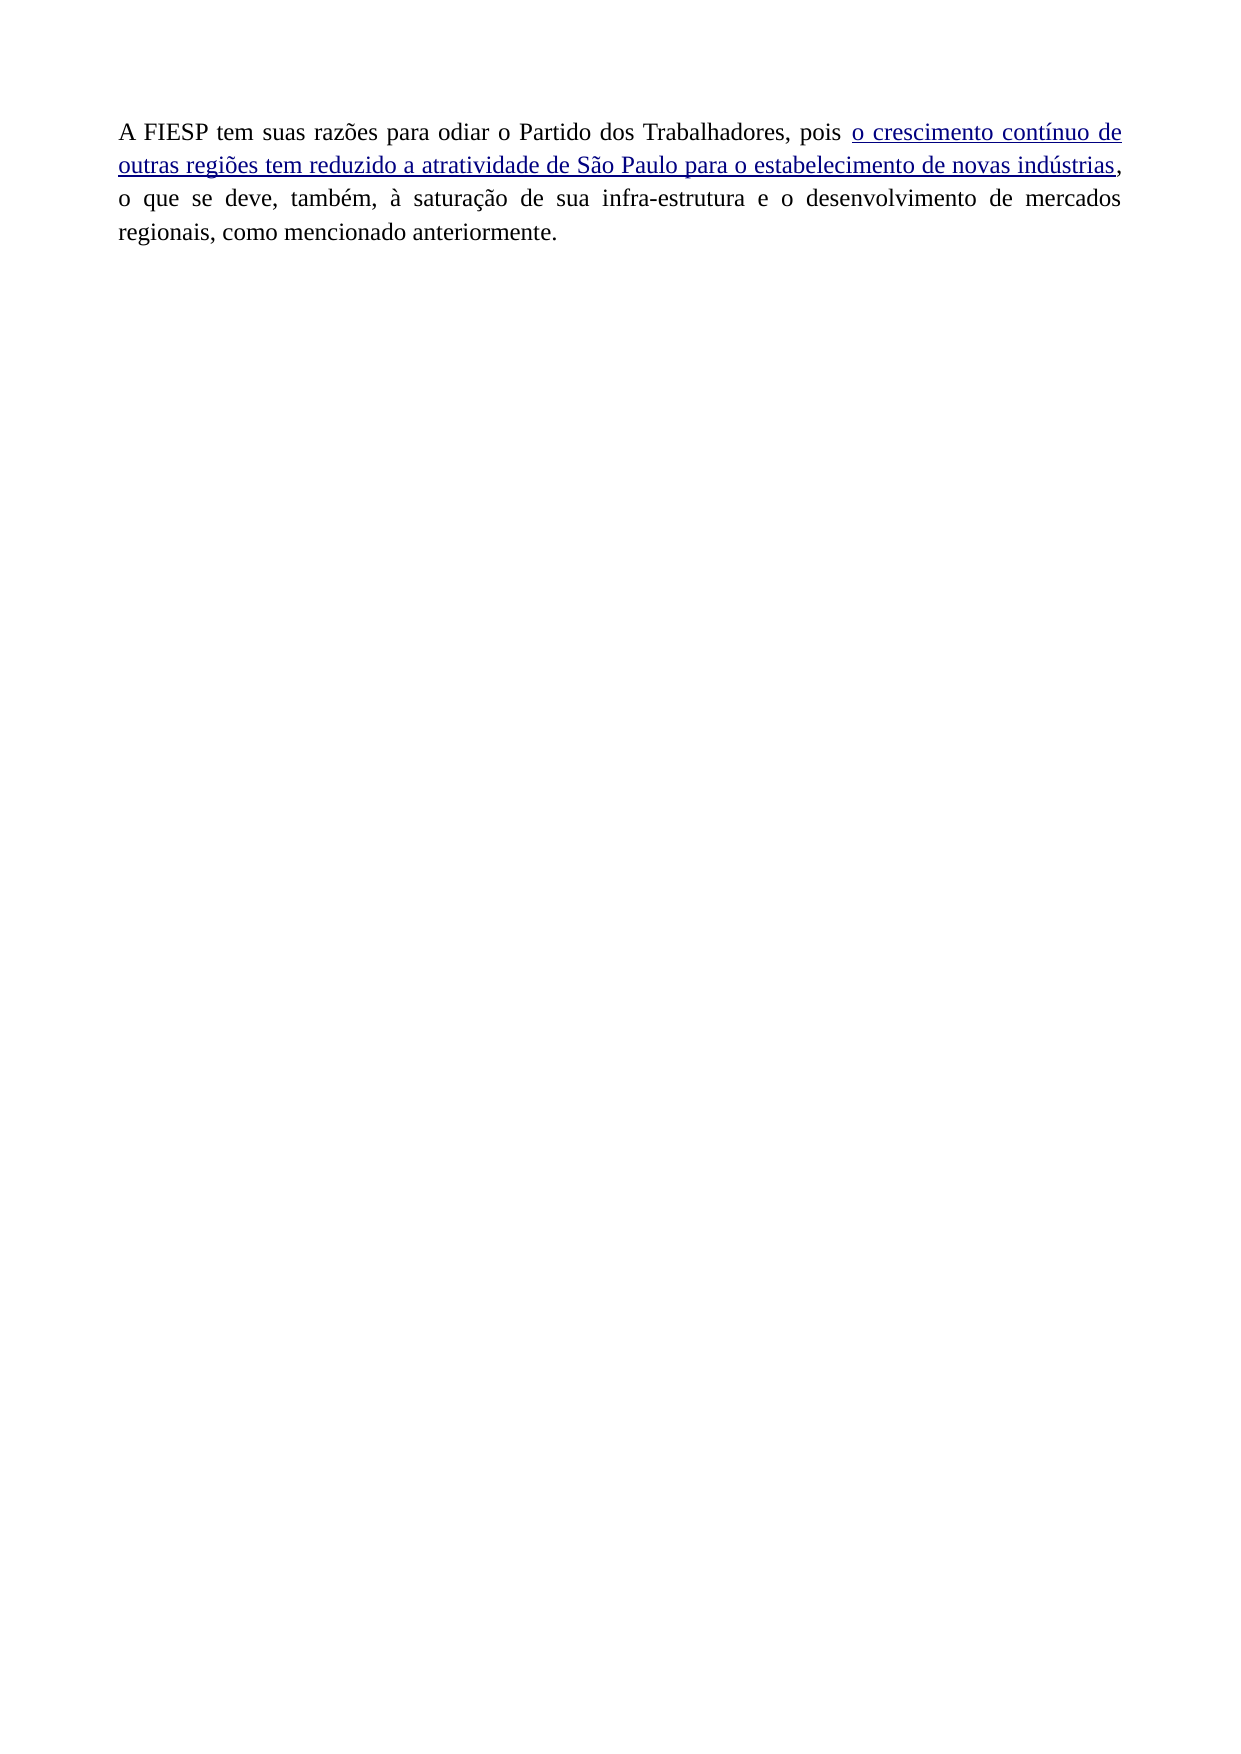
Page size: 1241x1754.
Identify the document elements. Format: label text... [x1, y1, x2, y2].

text A FIESP tem suas razões para odiar o Partido dos Trabalhadores, pois o crescimento contínuo de outras regiões tem reduzido a atratividade de São Paulo para o estabelecimento de novas indústrias, o que se deve, também, à saturação de sua infra-estrutura e o desenvolvimento de mercados regionais, como mencionado anteriormente. [118, 118, 1122, 246]
